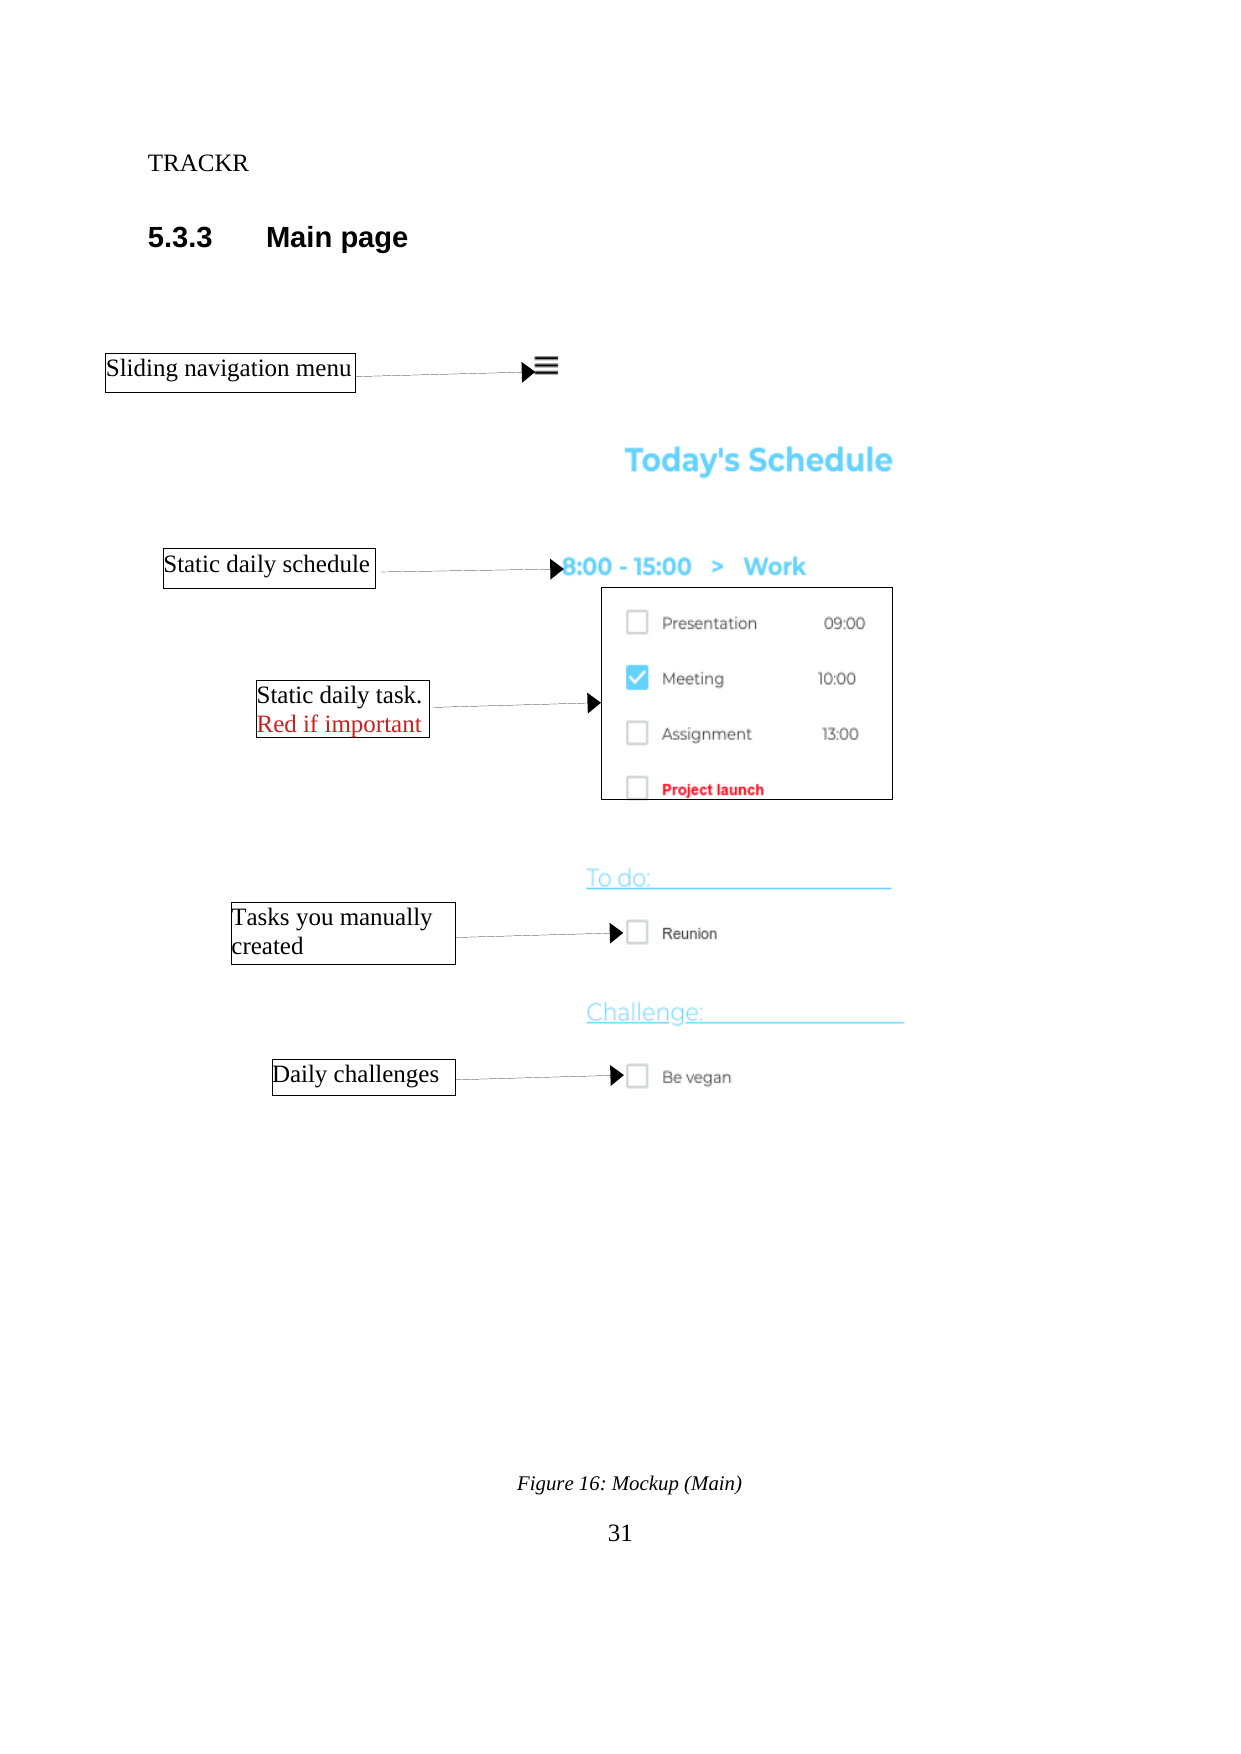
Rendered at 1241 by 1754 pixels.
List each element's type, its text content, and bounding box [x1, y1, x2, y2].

text Figure 16: Mockup (Main) [517, 1472, 999, 1495]
picture [602, 588, 892, 799]
subtitle [517, 292, 999, 304]
subtitle Main page [148, 220, 1093, 254]
picture [516, 304, 999, 1472]
